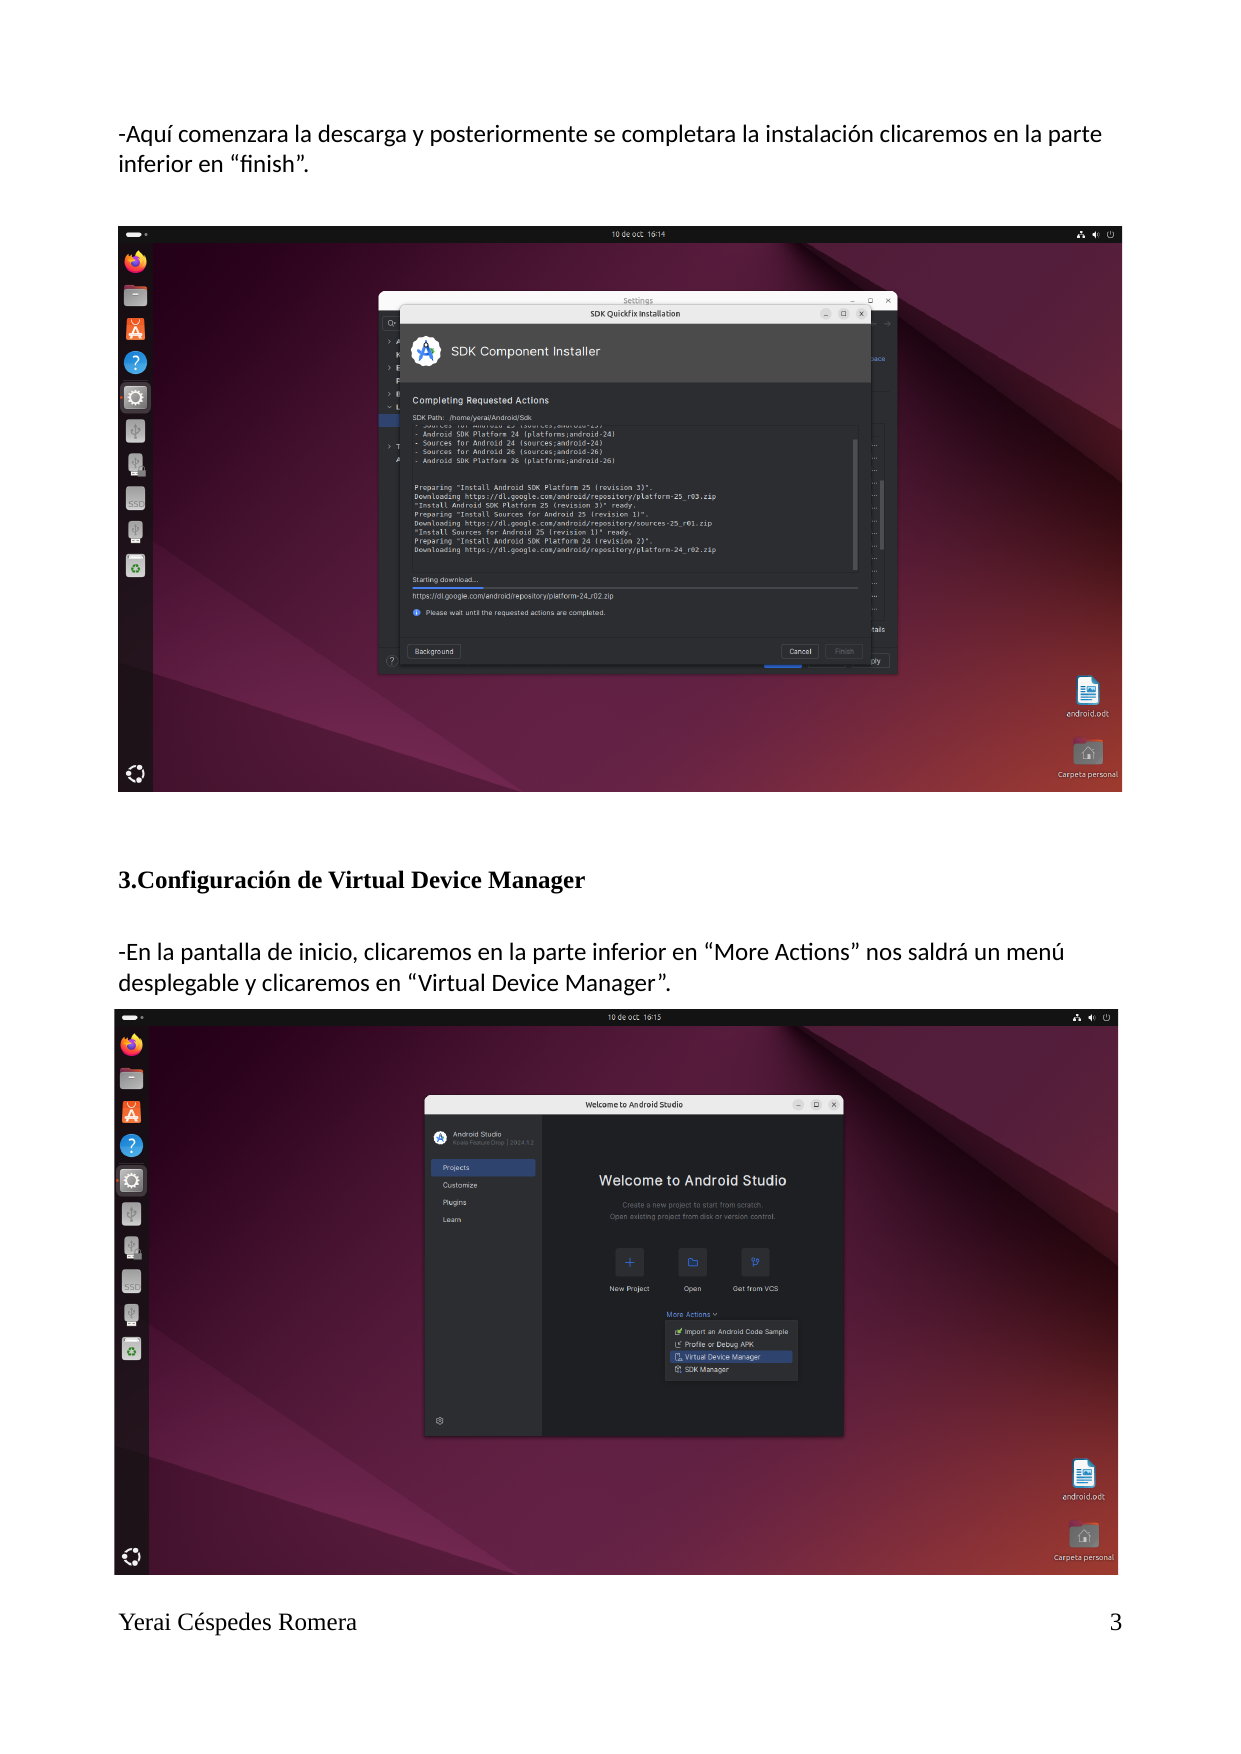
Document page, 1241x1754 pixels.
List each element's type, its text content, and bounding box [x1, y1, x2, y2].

subtitle 3.Configuración de Virtual Device Manager [118, 865, 1122, 893]
picture [118, 226, 1123, 792]
text -Aquí comenzara la descarga y posteriormente se completara la instalación clicaremos en la parte inferior en “finish”. [118, 118, 1122, 179]
text -En la pantalla de inicio, clicaremos en la parte inferior en “More Actions” nos saldrá un menú desplegable y clicaremos en “Virtual Device Manager”. [118, 936, 1122, 997]
picture [114, 1009, 1119, 1575]
